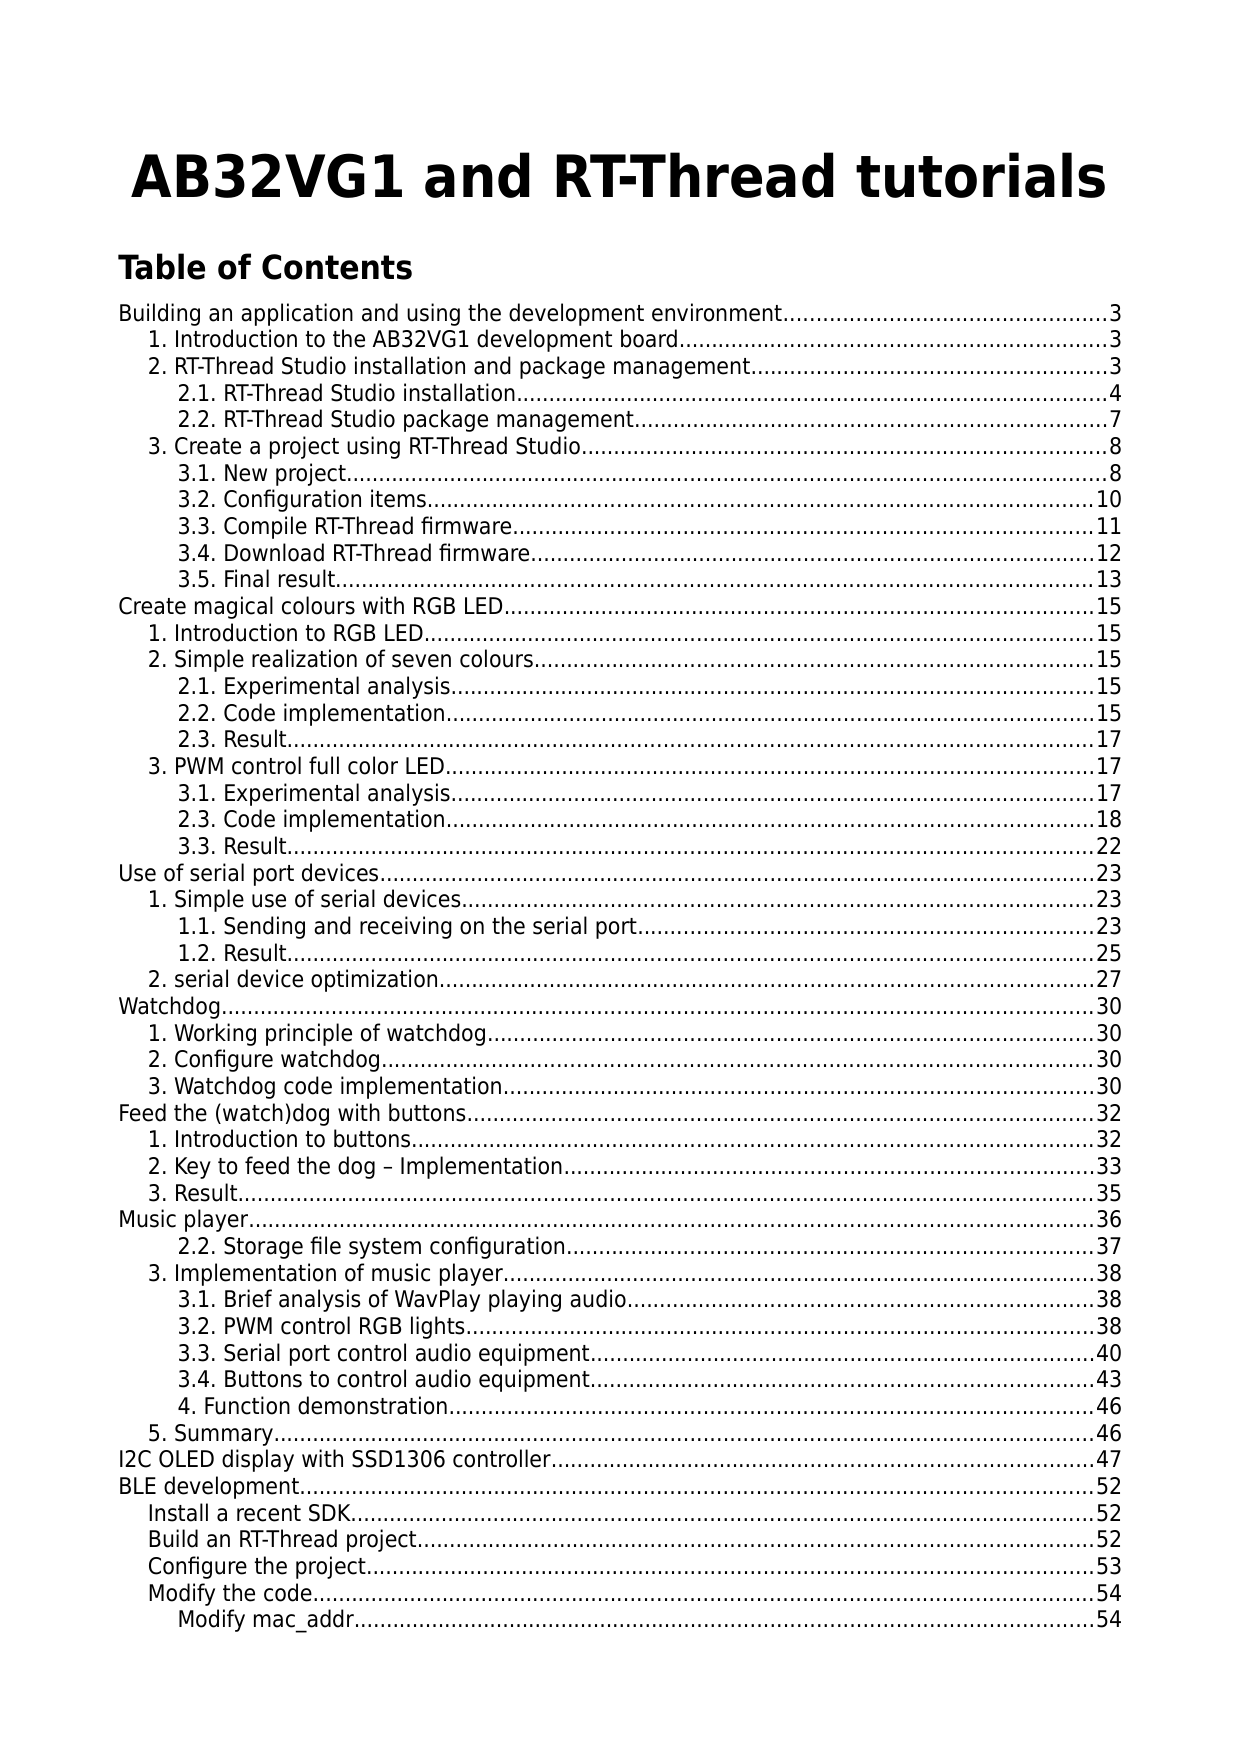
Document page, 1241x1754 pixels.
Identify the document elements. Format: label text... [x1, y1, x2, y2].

text 3. Create a project using RT-Thread Studio 8 [148, 433, 1122, 460]
text Watchdog 30 [118, 993, 1122, 1020]
text 2.1. RT-Thread Studio installation 4 [177, 380, 1122, 407]
text 1. Introduction to the AB32VG1 development board 3 [148, 327, 1122, 353]
subtitle Table of Contents [118, 248, 1122, 287]
text Feed the (watch)dog with buttons 32 [118, 1100, 1122, 1127]
text 2. RT-Thread Studio installation and package management 3 [148, 353, 1122, 380]
text 3.2. PWM control RGB lights 38 [177, 1313, 1122, 1340]
text 5. Summary 46 [148, 1420, 1122, 1447]
text 2.3. Result 17 [177, 727, 1122, 753]
text 3.4. Buttons to control audio equipment 43 [177, 1367, 1122, 1393]
text 1. Simple use of serial devices 23 [148, 887, 1122, 913]
text 2. Configure watchdog 30 [148, 1047, 1122, 1073]
text 2.2. RT-Thread Studio package management 7 [177, 407, 1122, 433]
text Modify the code 54 [148, 1580, 1122, 1607]
text Create magical colours with RGB LED 15 [118, 593, 1122, 620]
text 3.3. Serial port control audio equipment 40 [177, 1340, 1122, 1367]
text 3.1. New project 8 [177, 460, 1122, 487]
text Building an application and using the development environment 3 [118, 300, 1122, 327]
text Install a recent SDK 52 [148, 1500, 1122, 1527]
text 2.1. Experimental analysis 15 [177, 673, 1122, 700]
text 2. Key to feed the dog – Implementation 33 [148, 1153, 1122, 1180]
text Build an RT-Thread project 52 [148, 1527, 1122, 1553]
text 3.1. Experimental analysis 17 [177, 780, 1122, 807]
text BLE development 52 [118, 1473, 1122, 1500]
text 1.2. Result 25 [177, 940, 1122, 967]
text I2C OLED display with SSD1306 controller 47 [118, 1447, 1122, 1473]
text 2.3. Code implementation 18 [177, 807, 1122, 833]
text 2. Simple realization of seven colours 15 [148, 647, 1122, 673]
text 4. Function demonstration 46 [177, 1393, 1122, 1420]
text 1. Introduction to buttons 32 [148, 1127, 1122, 1153]
text 3. PWM control full color LED 17 [148, 753, 1122, 780]
text Configure the project 53 [148, 1553, 1122, 1580]
text 1. Working principle of watchdog 30 [148, 1020, 1122, 1047]
text 3. Watchdog code implementation 30 [148, 1073, 1122, 1100]
text 3.4. Download RT-Thread firmware 12 [177, 540, 1122, 567]
text 2.2. Code implementation 15 [177, 700, 1122, 727]
text 1.1. Sending and receiving on the serial port 23 [177, 913, 1122, 940]
text 3.3. Result 22 [177, 833, 1122, 860]
text 2.2. Storage file system configuration 37 [177, 1233, 1122, 1260]
text 3. Result 35 [148, 1180, 1122, 1207]
text 3.3. Compile RT-Thread firmware 11 [177, 513, 1122, 540]
text 1. Introduction to RGB LED 15 [148, 620, 1122, 647]
title AB32VG1 and RT-Thread tutorials [118, 143, 1122, 211]
text 3.5. Final result 13 [177, 567, 1122, 593]
text 3. Implementation of music player 38 [148, 1260, 1122, 1287]
text Music player 36 [118, 1207, 1122, 1233]
text Use of serial port devices 23 [118, 860, 1122, 887]
text 2. serial device optimization 27 [148, 967, 1122, 993]
text 3.2. Configuration items 10 [177, 487, 1122, 513]
text 3.1. Brief analysis of WavPlay playing audio 38 [177, 1287, 1122, 1313]
text Modify mac_addr 54 [177, 1607, 1122, 1633]
